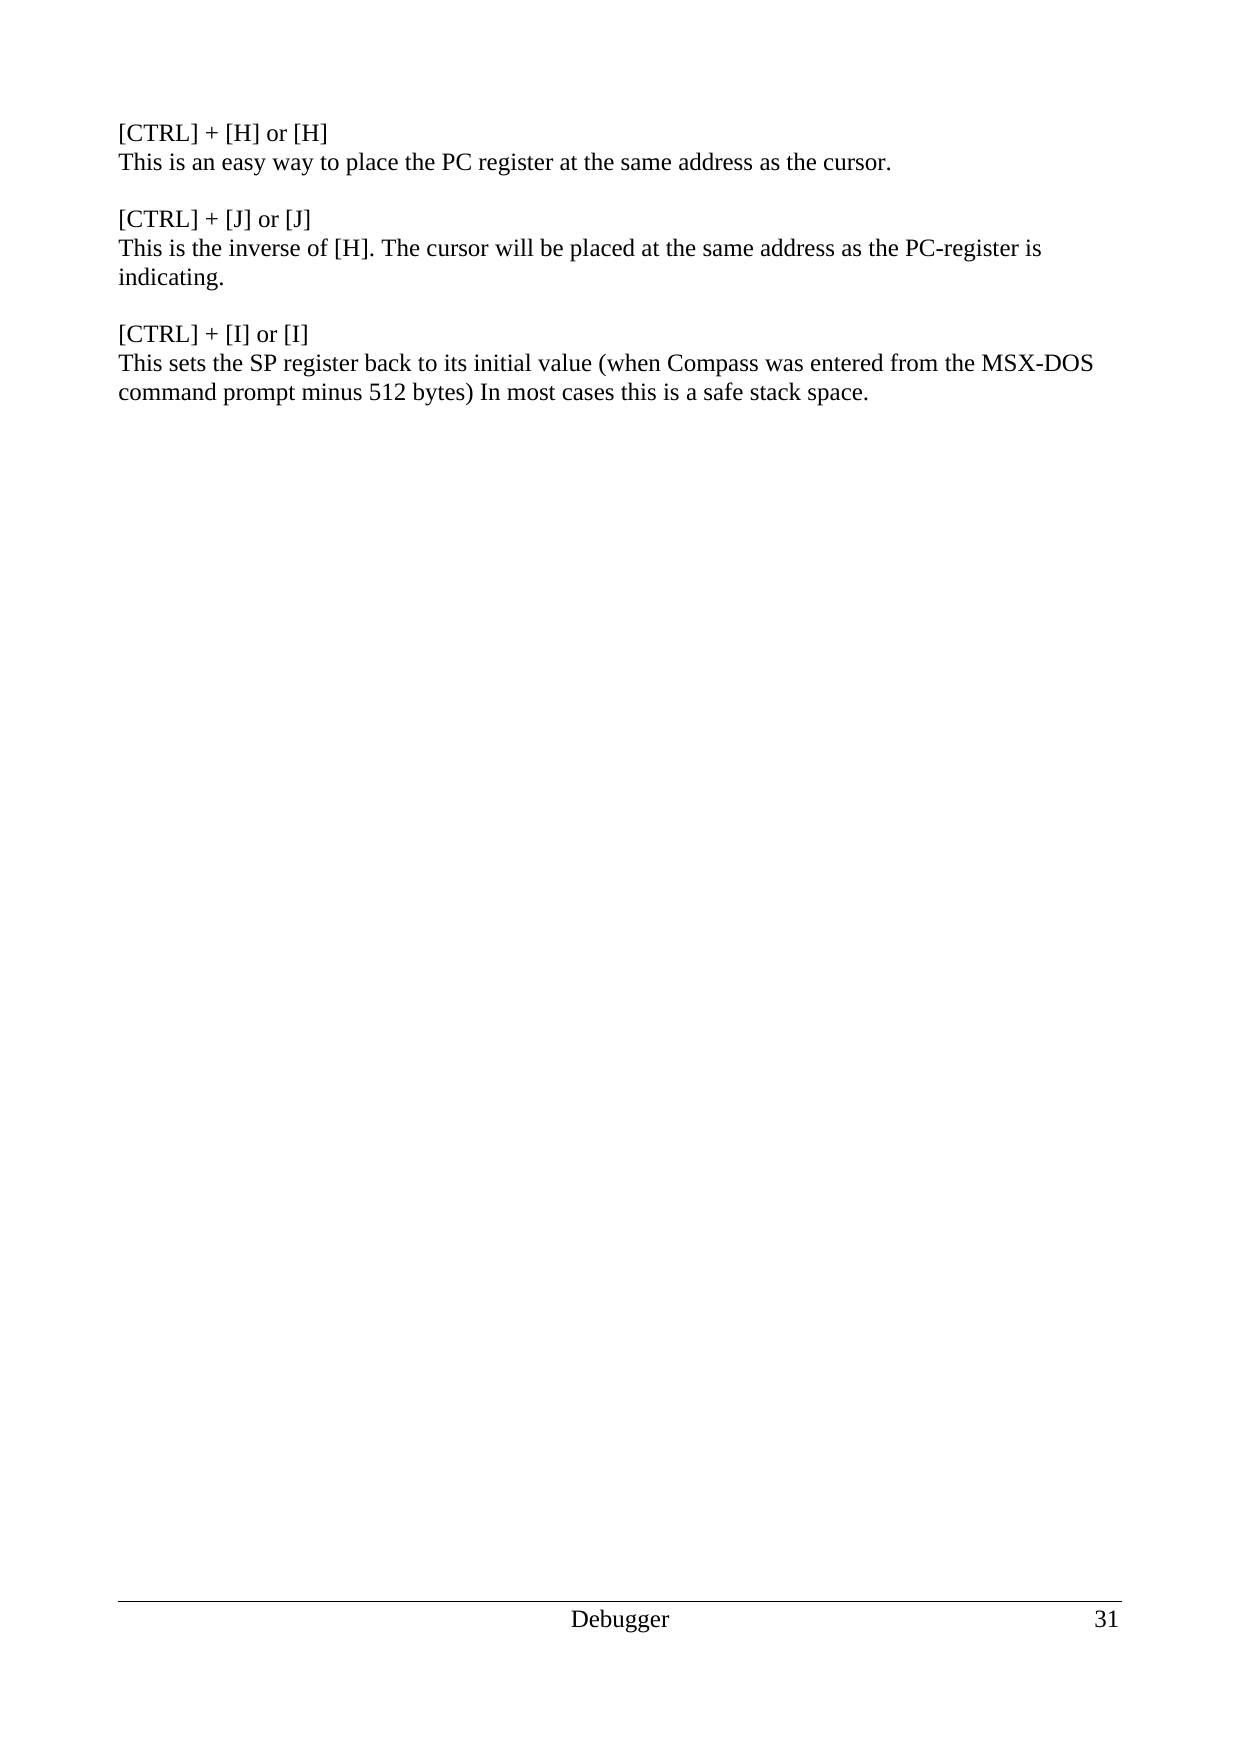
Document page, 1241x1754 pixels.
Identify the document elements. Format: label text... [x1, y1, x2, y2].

text [CTRL] + [H] or [H] [118, 118, 1122, 147]
text [CTRL] + [J] or [J] [118, 204, 1122, 233]
text [CTRL] + [I] or [I] [118, 319, 1122, 348]
text This is an easy way to place the PC register at the same address as the cursor. [118, 147, 1122, 176]
text This sets the SP register back to its initial value (when Compass was entered from the MSX-DOS command prompt minus 512 bytes) In most cases this is a safe stack space. [118, 348, 1122, 406]
text This is the inverse of [H]. The cursor will be placed at the same address as the PC-register is indicating. [118, 233, 1122, 291]
